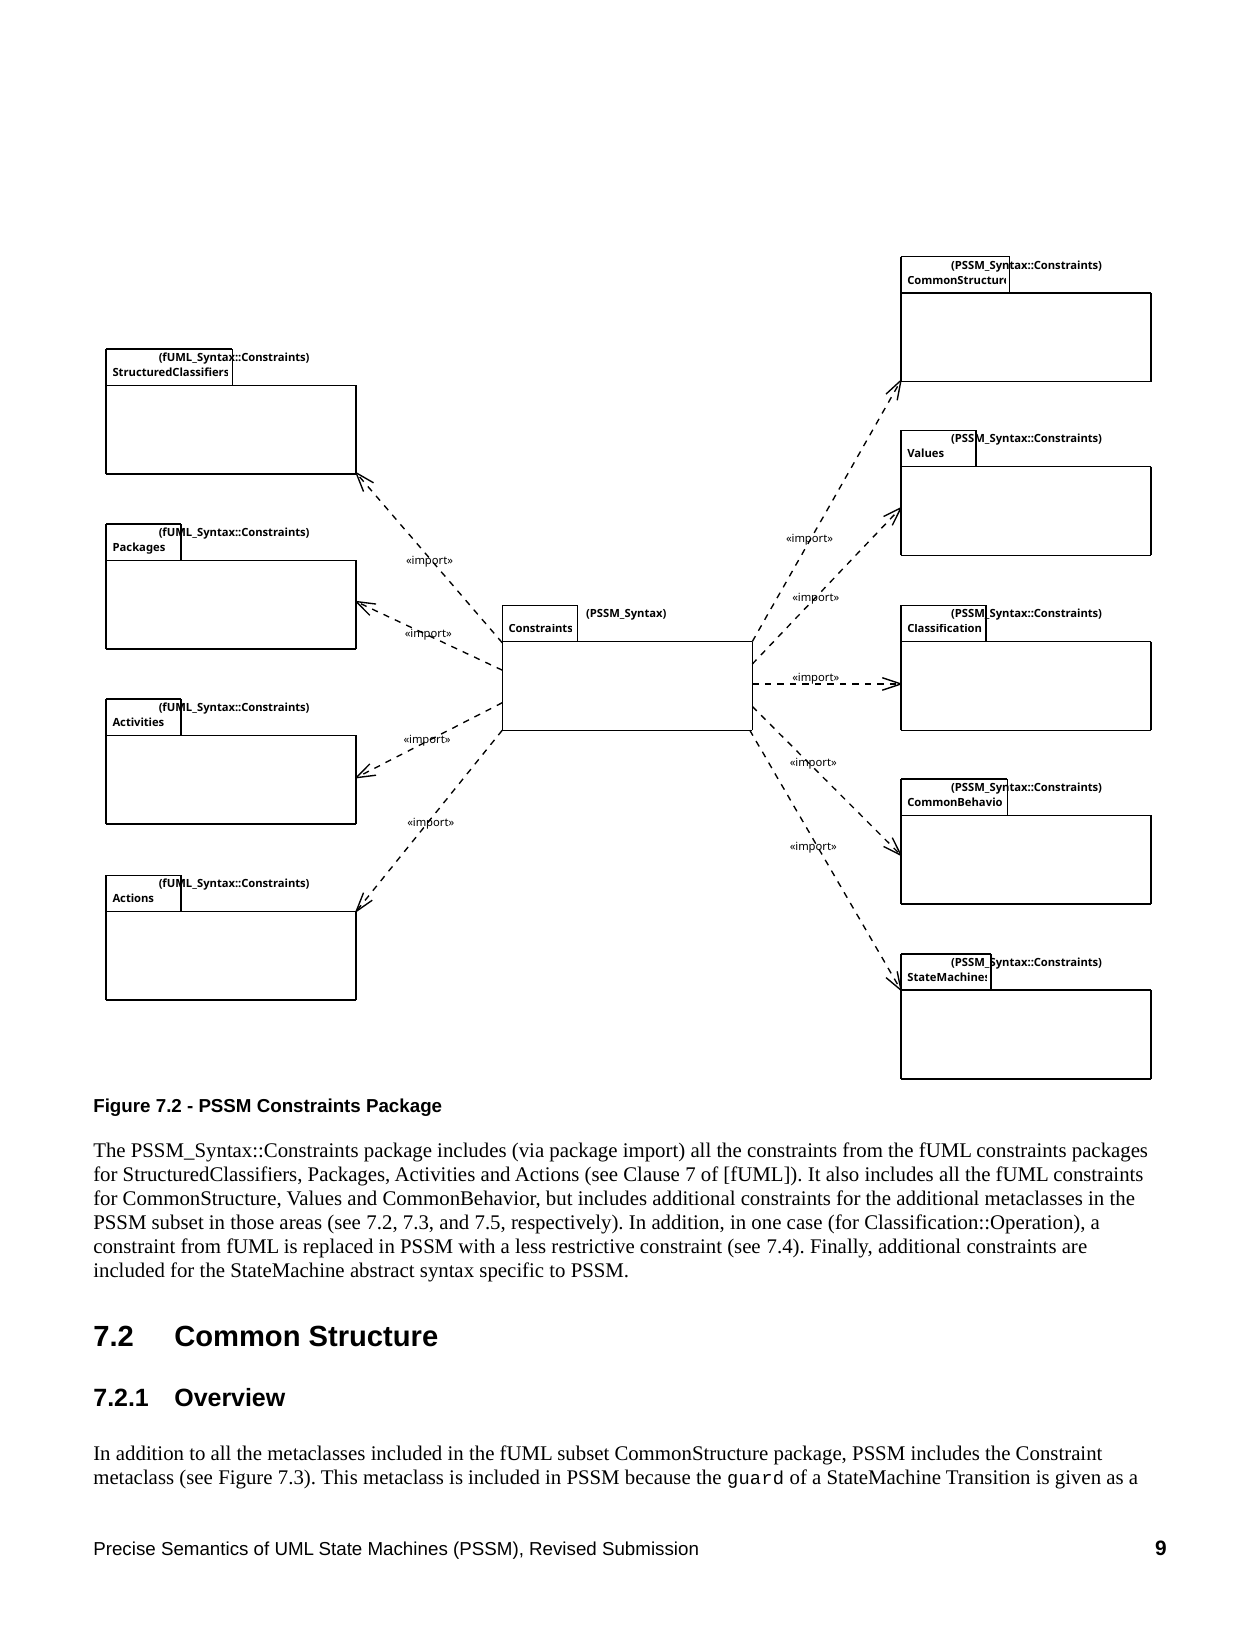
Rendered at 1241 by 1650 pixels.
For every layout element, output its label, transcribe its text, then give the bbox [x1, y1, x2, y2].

text Figure 7.2 - PSSM Constraints Package [93, 243, 1164, 1117]
subtitle Overview [93, 1382, 1164, 1411]
text The PSSM_Syntax::Constraints package includes (via package import) all the constraints from the fUML constraints packages for StructuredClassifiers, Packages, Activities and Actions (see Clause 7 of [fUML]). It also includes all the fUML constraints for CommonStructure, Values and CommonBehavior, but includes additional constraints for the additional metaclasses in the PSSM subset in those areas (see 7.2, 7.3, and 7.5, respectively). In addition, in one case (for Classification::Operation), a constraint from fUML is replaced in PSSM with a less restrictive constraint (see 7.4). Finally, additional constraints are included for the StateMachine abstract syntax specific to PSSM. [93, 1138, 1164, 1282]
subtitle Common Structure [93, 1318, 1164, 1353]
text In addition to all the metaclasses included in the fUML subset CommonStructure package, PSSM includes the Constraint metaclass (see Figure 7.3). This metaclass is included in PSSM because the guard of a StateMachine Transition is given as a [93, 1441, 1164, 1490]
